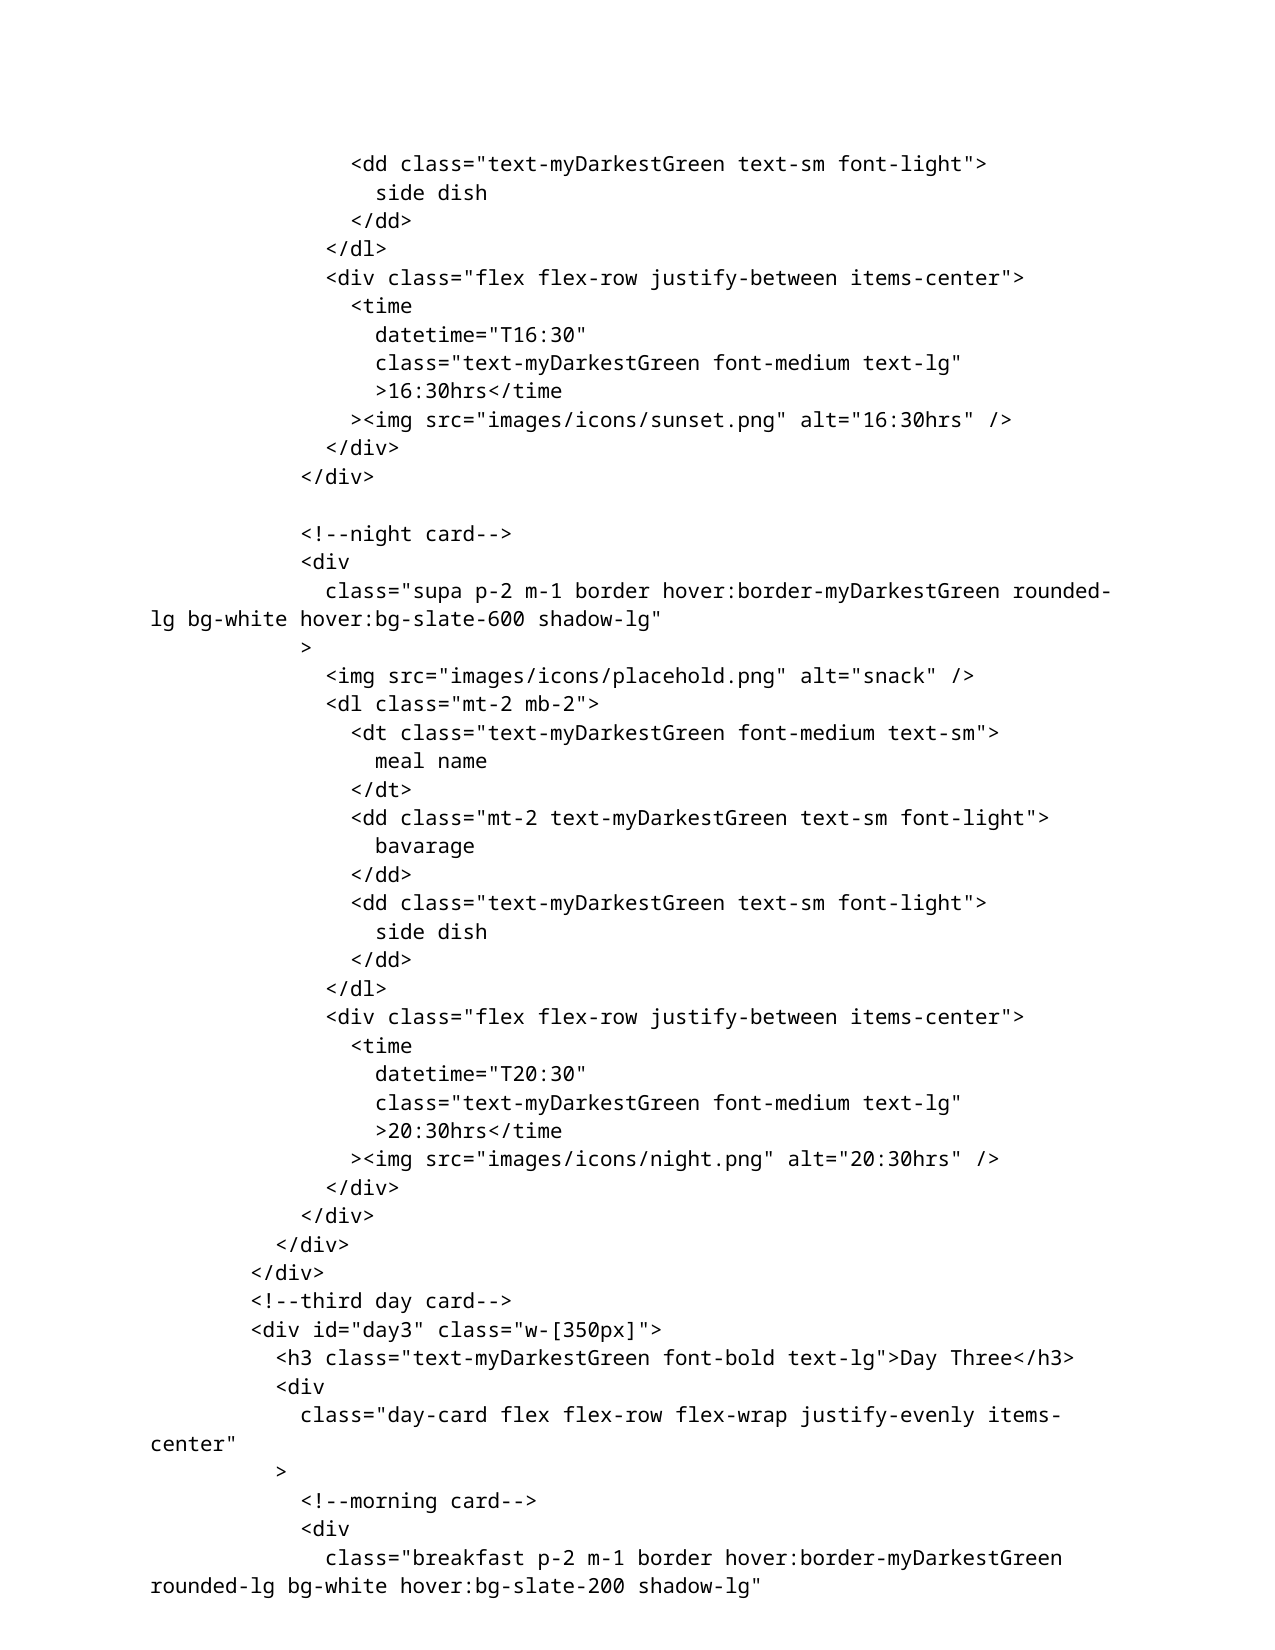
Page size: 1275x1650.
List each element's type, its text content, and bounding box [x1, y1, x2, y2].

text <div [150, 547, 1125, 576]
text class="text-myDarkestGreen font-medium text-lg" [150, 1088, 1125, 1116]
text meal name [150, 746, 1125, 775]
text <h3 class="text-myDarkestGreen font-bold text-lg">Day Three</h3> [150, 1343, 1125, 1372]
text <!--morning card--> [150, 1486, 1125, 1514]
text bavarage [150, 832, 1125, 860]
text > [150, 633, 1125, 661]
text >20:30hrs</time [150, 1116, 1125, 1144]
text <div id="day3" class="w-[350px]"> [150, 1315, 1125, 1343]
text <!--third day card--> [150, 1287, 1125, 1315]
text <dl class="mt-2 mb-2"> [150, 689, 1125, 718]
text </dl> [150, 234, 1125, 263]
text </div> [150, 1258, 1125, 1287]
text </dl> [150, 974, 1125, 1002]
text >16:30hrs</time [150, 377, 1125, 405]
text > [150, 1457, 1125, 1486]
text <div class="flex flex-row justify-between items-center"> [150, 1002, 1125, 1031]
text </dd> [150, 945, 1125, 974]
text ><img src="images/icons/sunset.png" alt="16:30hrs" /> [150, 405, 1125, 433]
text side dish [150, 917, 1125, 945]
text <dd class="text-myDarkestGreen text-sm font-light"> [150, 888, 1125, 917]
text class="breakfast p-2 m-1 border hover:border-myDarkestGreen rounded-lg bg-white hover:bg-slate-200 shadow-lg" [150, 1543, 1125, 1599]
text <dt class="text-myDarkestGreen font-medium text-sm"> [150, 718, 1125, 746]
text ><img src="images/icons/night.png" alt="20:30hrs" /> [150, 1144, 1125, 1173]
text datetime="T20:30" [150, 1059, 1125, 1088]
text class="supa p-2 m-1 border hover:border-myDarkestGreen rounded-lg bg-white hover:bg-slate-600 shadow-lg" [150, 576, 1125, 633]
text </dd> [150, 206, 1125, 234]
text <time [150, 1031, 1125, 1059]
text </dd> [150, 860, 1125, 888]
text <!--night card--> [150, 519, 1125, 547]
text </div> [150, 1201, 1125, 1230]
text datetime="T16:30" [150, 320, 1125, 348]
text </div> [150, 1230, 1125, 1258]
text side dish [150, 178, 1125, 206]
text <div [150, 1514, 1125, 1543]
text </div> [150, 1173, 1125, 1201]
text </div> [150, 433, 1125, 462]
text <dd class="text-myDarkestGreen text-sm font-light"> [150, 149, 1125, 178]
text <div class="flex flex-row justify-between items-center"> [150, 263, 1125, 291]
text <dd class="mt-2 text-myDarkestGreen text-sm font-light"> [150, 803, 1125, 832]
text <time [150, 291, 1125, 320]
text class="text-myDarkestGreen font-medium text-lg" [150, 348, 1125, 377]
text <div [150, 1372, 1125, 1400]
text <img src="images/icons/placehold.png" alt="snack" /> [150, 661, 1125, 689]
text </dt> [150, 775, 1125, 803]
text class="day-card flex flex-row flex-wrap justify-evenly items-center" [150, 1400, 1125, 1457]
text </div> [150, 462, 1125, 490]
